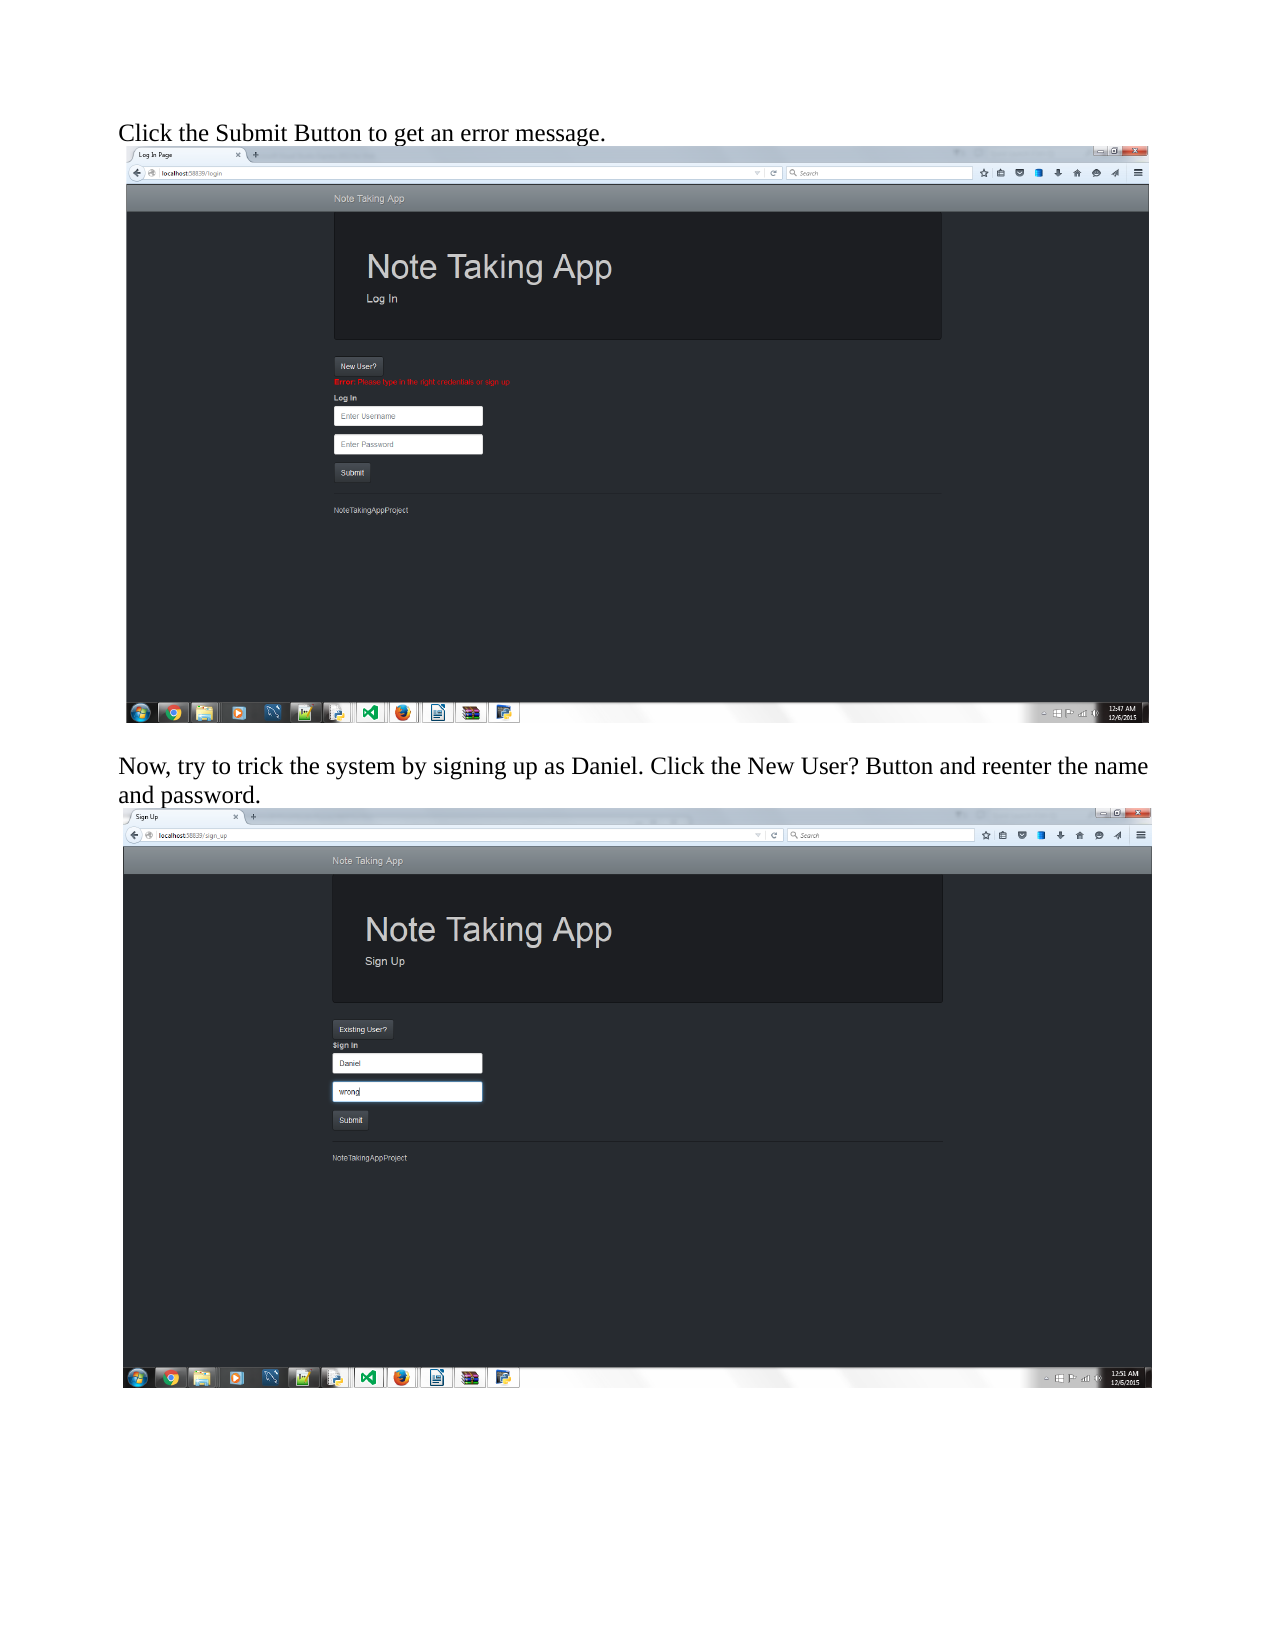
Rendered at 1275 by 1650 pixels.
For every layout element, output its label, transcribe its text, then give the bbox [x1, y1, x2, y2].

picture [123, 808, 1152, 1388]
text Click the Submit Button to get an error message. [118, 118, 1157, 147]
text Now, try to trick the system by signing up as Daniel. Click the New User? Button and reenter the name and password. [118, 751, 1157, 808]
picture [126, 146, 1149, 723]
